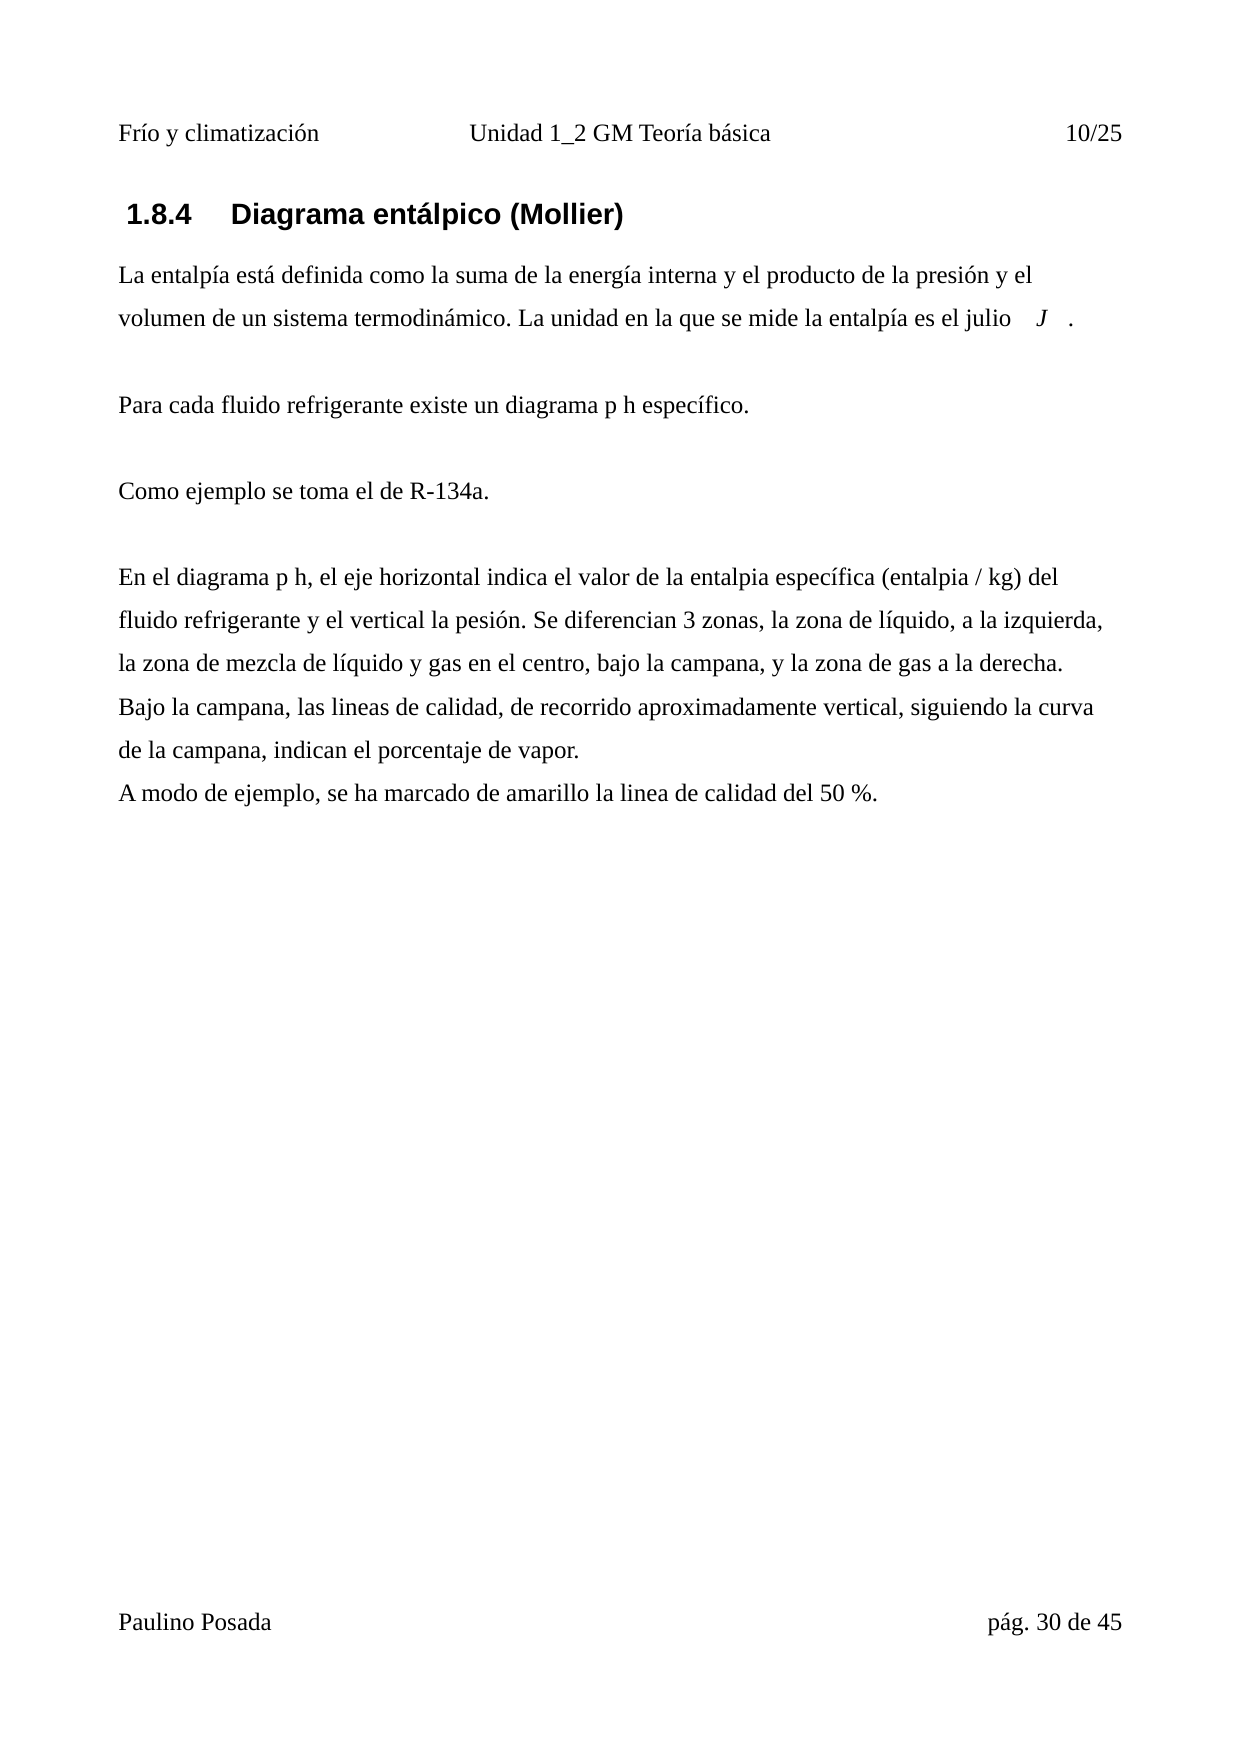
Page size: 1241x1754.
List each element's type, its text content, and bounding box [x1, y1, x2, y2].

text Como ejemplo se toma el de R-134a. [118, 476, 1122, 505]
text Bajo la campana, las lineas de calidad, de recorrido aproximadamente vertical, siguiendo la curva de la campana, indican el porcentaje de vapor. [118, 692, 1122, 763]
text A modo de ejemplo, se ha marcado de amarillo la linea de calidad del 50 %. [118, 778, 1122, 807]
text Para cada fluido refrigerante existe un diagrama p h específico. [118, 390, 1122, 418]
subtitle Diagrama entálpico (Mollier) [118, 197, 1122, 231]
text En el diagrama p h, el eje horizontal indica el valor de la entalpia específica (entalpia / kg) del fluido refrigerante y el vertical la pesión. Se diferencian 3 zonas, la zona de líquido, a la izquierda, la zona de mezcla de líquido y gas en el centro, bajo la campana, y la zona de gas a la derecha. [118, 562, 1122, 677]
text La entalpía está definida como la suma de la energía interna y el producto de la presión y el volumen de un sistema termodinámico. La unidad en la que se mide la entalpía es el julio . [118, 260, 1122, 332]
